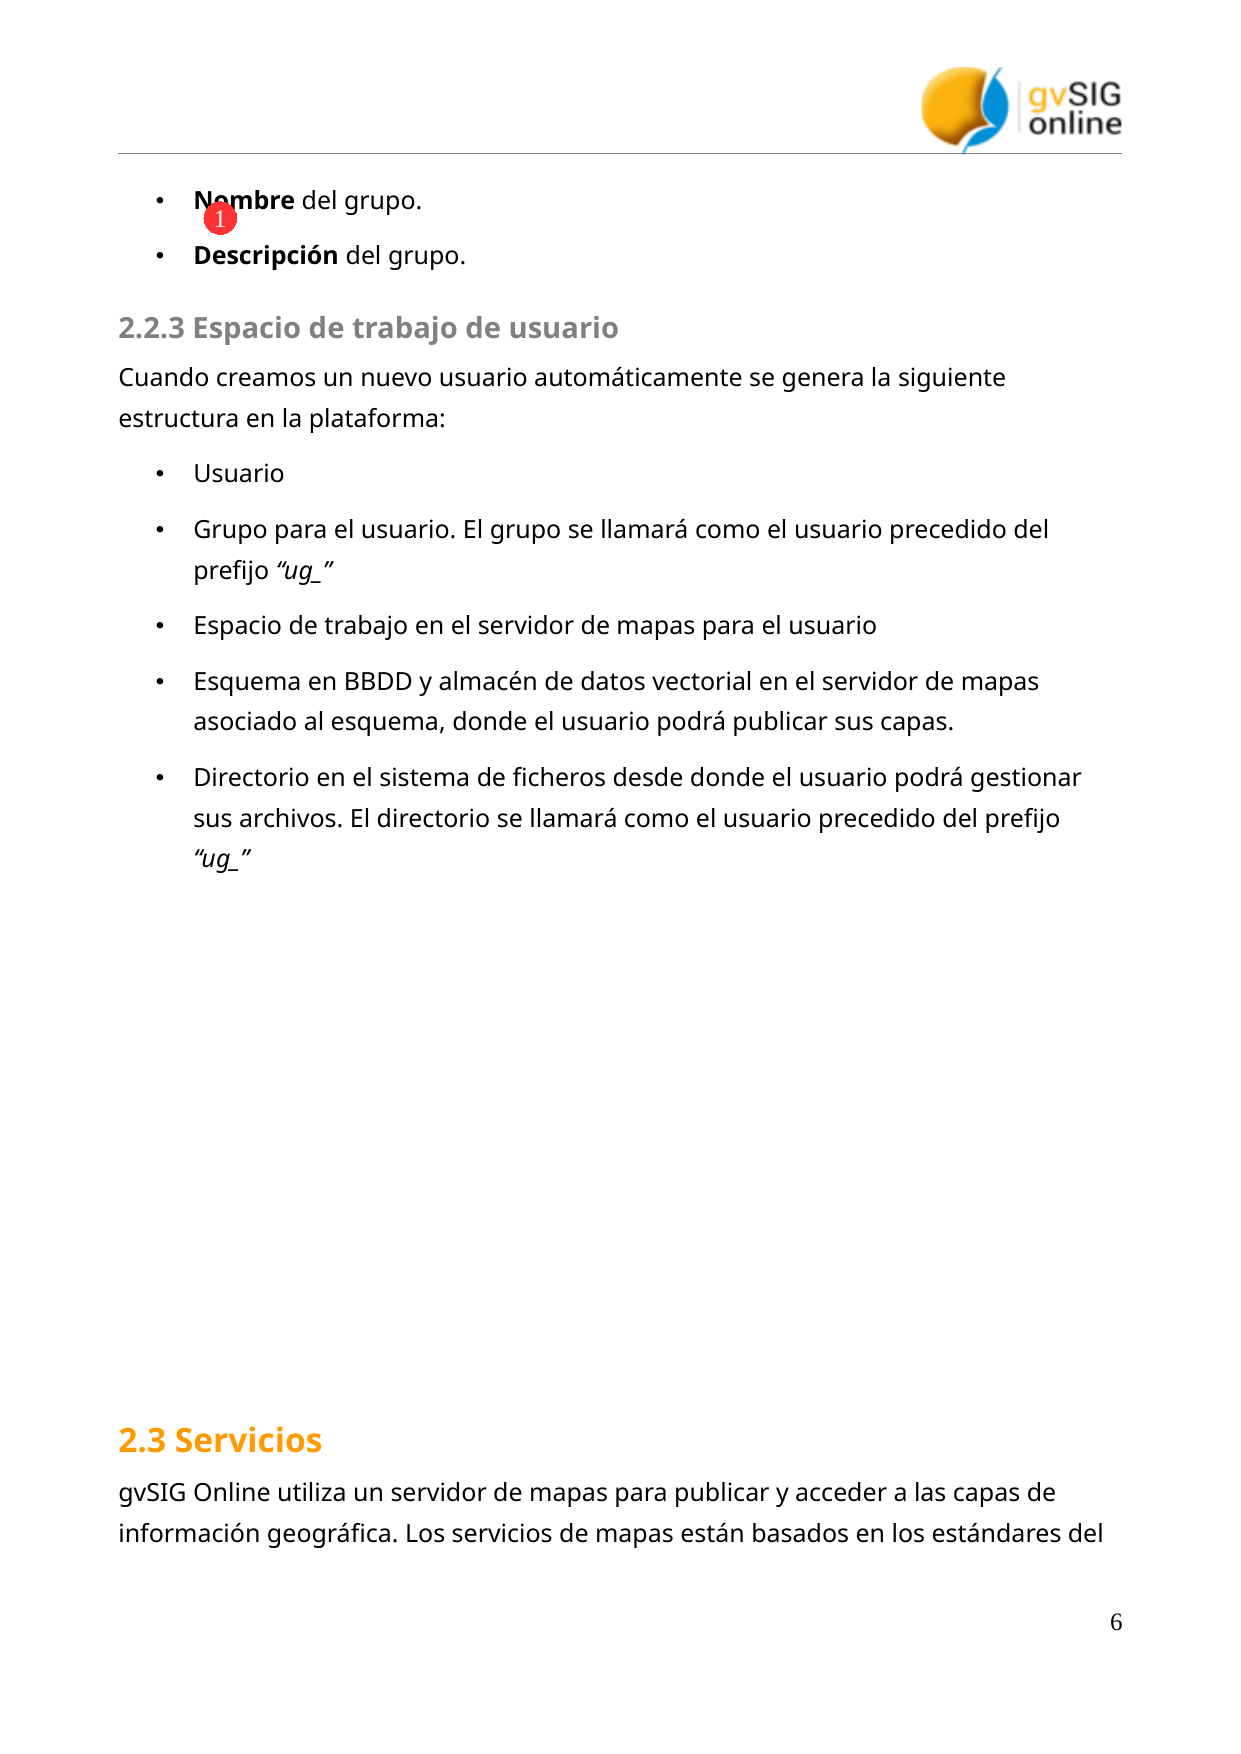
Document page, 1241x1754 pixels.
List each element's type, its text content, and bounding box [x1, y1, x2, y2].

list Esquema en BBDD y almacén de datos vectorial en el servidor de mapas asociado al esquema, donde el usuario podrá publicar sus capas. [156, 663, 1122, 738]
list Grupo para el usuario. El grupo se llamará como el usuario precedido del prefijo “ug_” [156, 512, 1122, 586]
list Descripción del grupo. [156, 238, 1122, 272]
list Espacio de trabajo en el servidor de mapas para el usuario [156, 608, 1122, 642]
picture [921, 67, 1122, 155]
text gvSIG Online utiliza un servidor de mapas para publicar y acceder a las capas de información geográfica. Los servicios de mapas están basados en los estándares del [118, 1474, 1122, 1549]
subtitle 2.2.3 Espacio de trabajo de usuario [118, 308, 1122, 347]
list Directorio en el sistema de ficheros desde donde el usuario podrá gestionar sus archivos. El directorio se llamará como el usuario precedido del prefijo “ug_” [156, 759, 1122, 875]
subtitle 2.3 Servicios [118, 1416, 1122, 1462]
list Nombre del grupo. [156, 182, 1122, 216]
list Usuario [156, 456, 1122, 490]
text Cuando creamos un nuevo usuario automáticamente se genera la siguiente estructura en la plataforma: [118, 360, 1122, 435]
